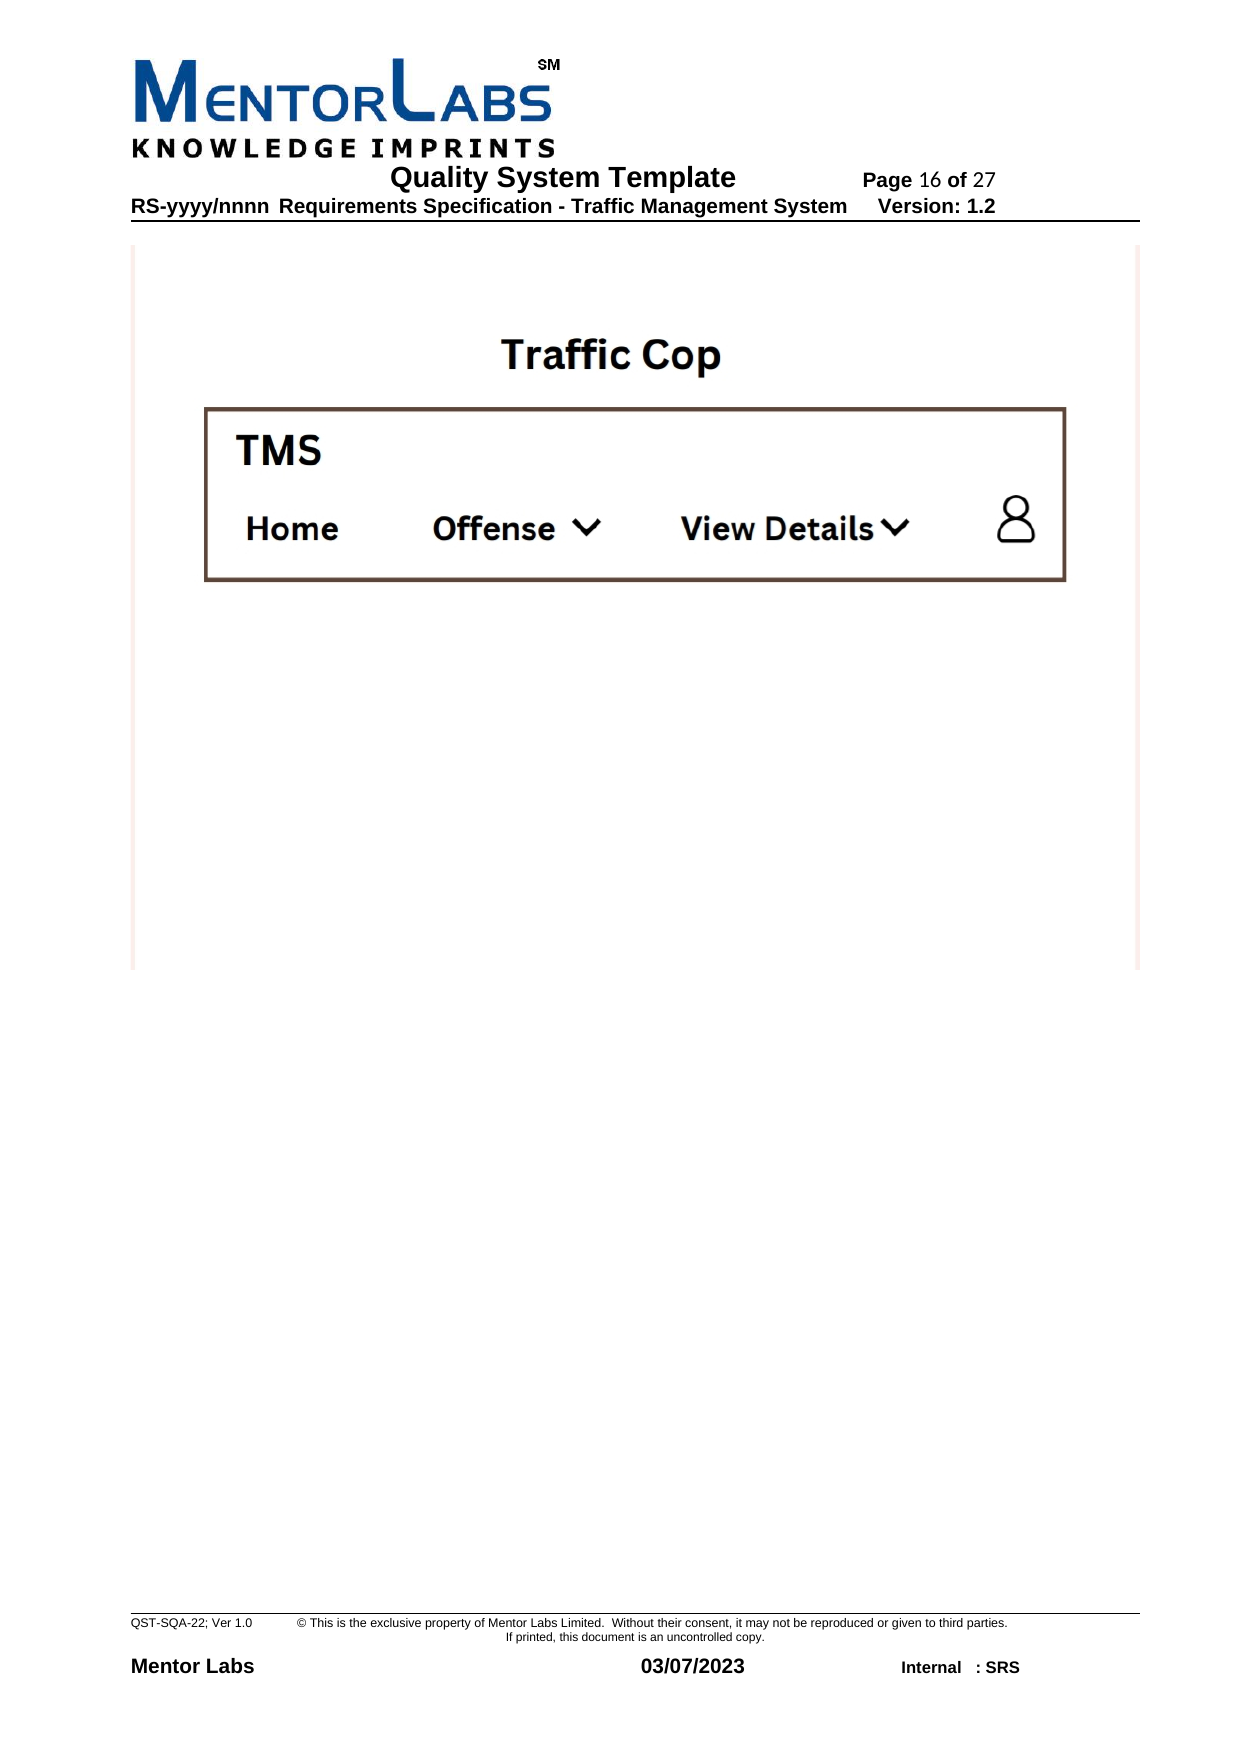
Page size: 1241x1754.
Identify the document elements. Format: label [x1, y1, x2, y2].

picture [130, 245, 1140, 970]
picture [130, 58, 563, 161]
